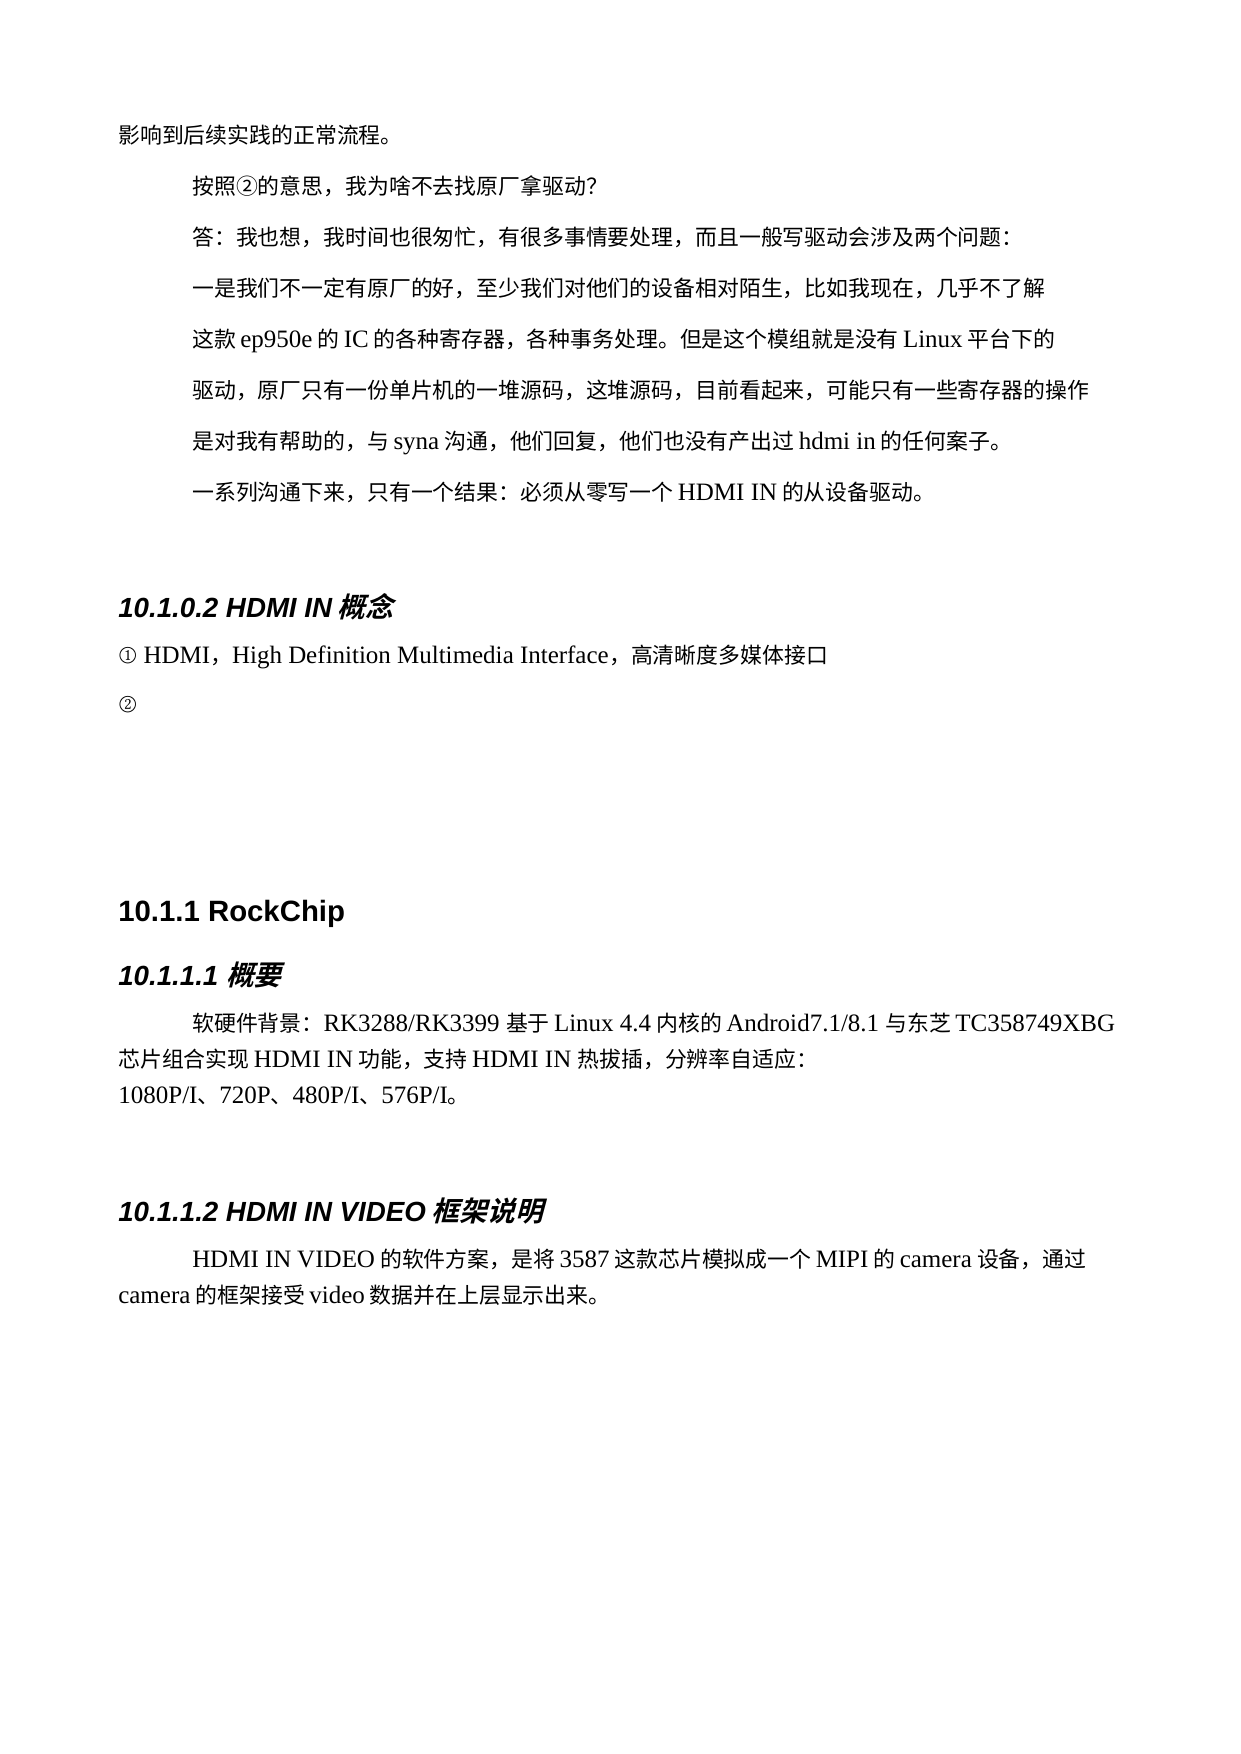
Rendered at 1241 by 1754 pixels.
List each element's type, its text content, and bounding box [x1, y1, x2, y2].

subtitle 10.1.1.2 HDMI IN VIDEO框架说明 [118, 1189, 1122, 1229]
subtitle 10.1.1.1 概要 [118, 953, 1122, 993]
text 软硬件背景：RK3288/RK3399 基于Linux 4.4内核的Android7.1/8.1 与东芝TC358749XBG芯片组合实现HDMI IN功能，支持HDMI IN 热拔插，分辨率自适应：1080P/I、720P、480P/I、576P/I。 [118, 1006, 1122, 1110]
text 答：我也想，我时间也很匆忙，有很多事情要处理，而且一般写驱动会涉及两个问题： [118, 220, 1122, 252]
text ① HDMI，High Definition Multimedia Interface，高清晰度多媒体接口 [118, 638, 1122, 670]
text 影响到后续实践的正常流程。 [118, 118, 1122, 150]
text 一系列沟通下来，只有一个结果：必须从零写一个HDMI IN的从设备驱动。 [118, 475, 1122, 506]
subtitle 10.1.0.2 HDMI IN概念 [118, 586, 1122, 626]
text 是对我有帮助的，与syna沟通，他们回复，他们也没有产出过hdmi in的任何案子。 [118, 424, 1122, 455]
text ② [118, 689, 1122, 718]
text 这款ep950e的IC的各种寄存器，各种事务处理。但是这个模组就是没有Linux平台下的 [118, 322, 1122, 353]
subtitle 10.1.1 RockChip [118, 894, 1122, 928]
text 一是我们不一定有原厂的好，至少我们对他们的设备相对陌生，比如我现在，几乎不了解 [118, 271, 1122, 303]
text 按照②的意思，我为啥不去找原厂拿驱动？ [118, 169, 1122, 201]
text HDMI IN VIDEO的软件方案，是将3587这款芯片模拟成一个MIPI的camera设备，通过camera的框架接受video数据并在上层显示出来。 [118, 1242, 1122, 1310]
text 驱动，原厂只有一份单片机的一堆源码，这堆源码，目前看起来，可能只有一些寄存器的操作 [118, 373, 1122, 404]
